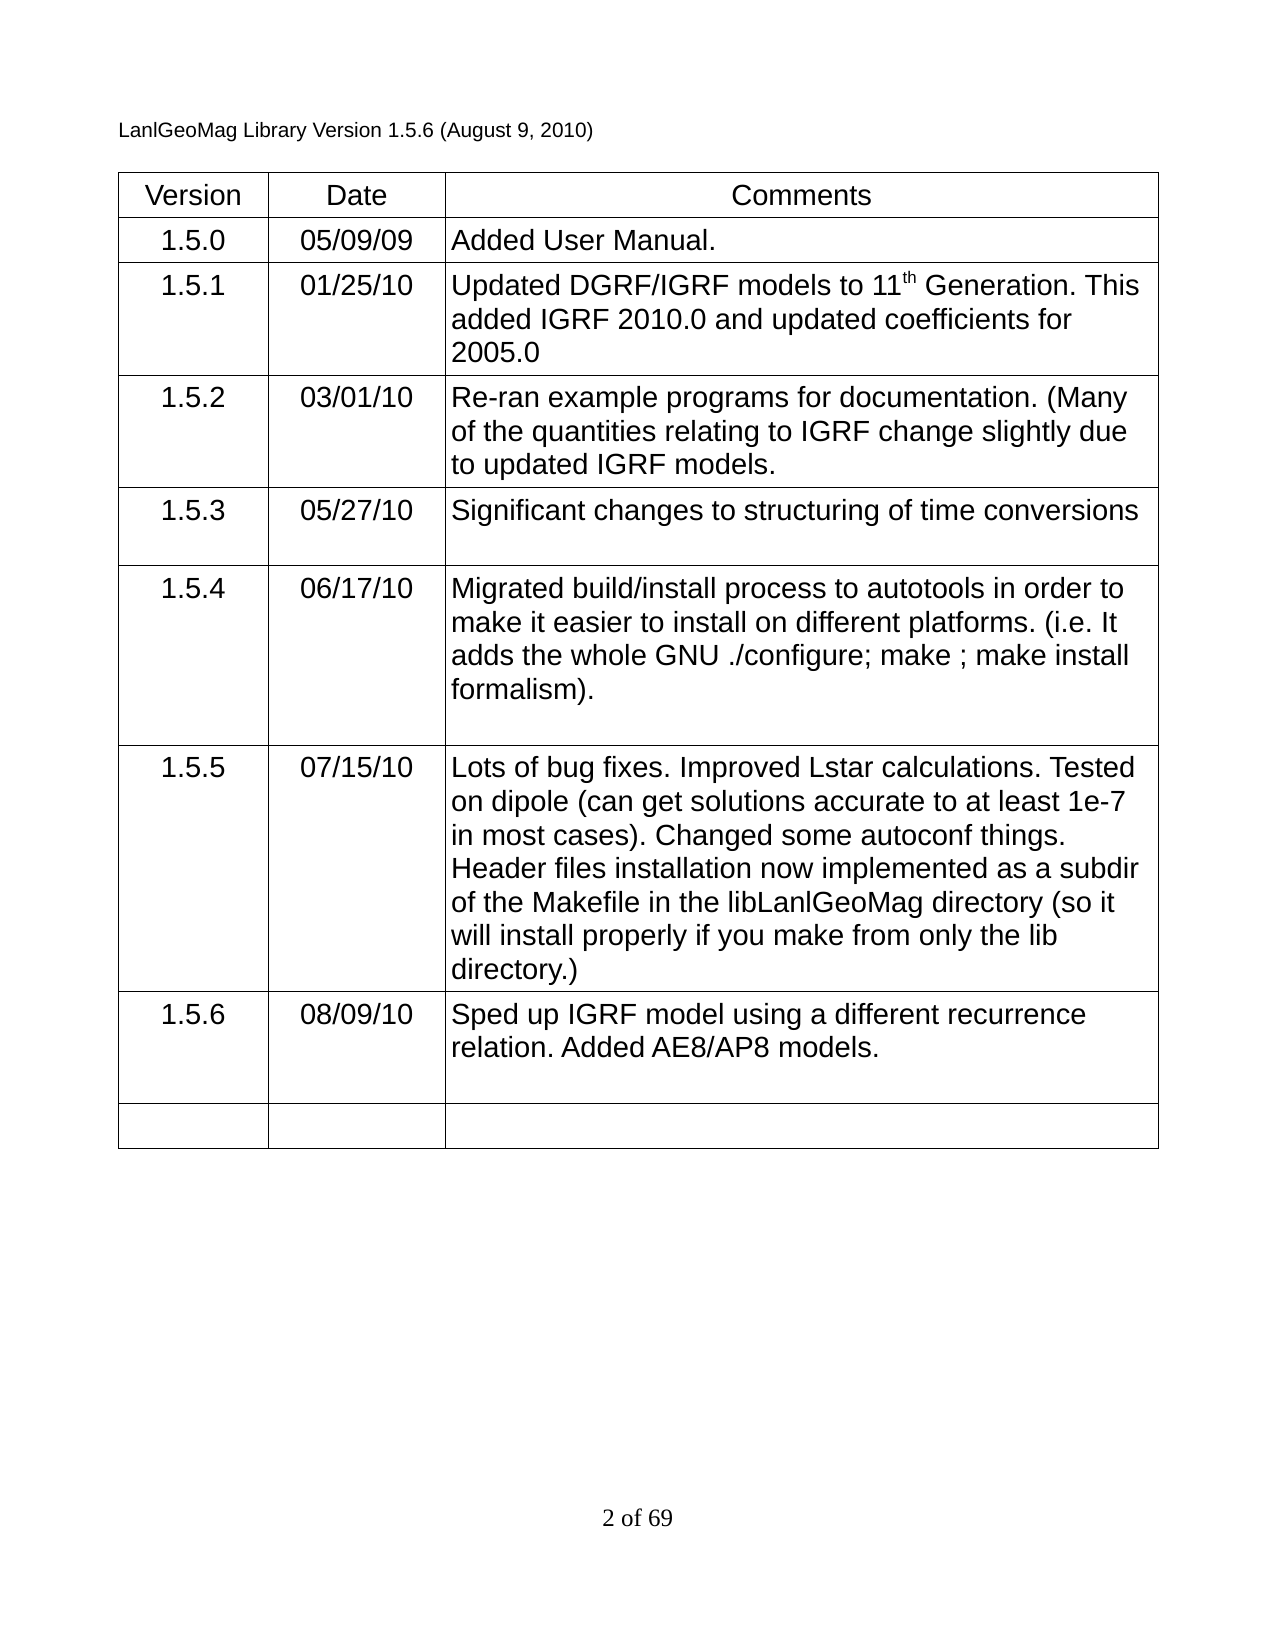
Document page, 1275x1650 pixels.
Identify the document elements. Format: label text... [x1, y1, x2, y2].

table_cell 06/17/10 [269, 566, 445, 744]
table_cell 1.5.0 [119, 218, 268, 262]
table_cell 01/25/10 [269, 263, 445, 374]
table_cell [269, 1104, 445, 1148]
table_header Date [269, 173, 445, 217]
table_cell [446, 1104, 1158, 1148]
table_cell [119, 1104, 268, 1148]
table_cell Significant changes to structuring of time conversions [446, 488, 1158, 565]
table_cell 03/01/10 [269, 376, 445, 487]
table_cell Migrated build/install process to autotools in order to make it easier to install on different platforms. (i.e. It adds the whole GNU ./configure; make ; make install formalism). [446, 566, 1158, 744]
table_cell 1.5.2 [119, 376, 268, 487]
table_cell 1.5.1 [119, 263, 268, 374]
table_header Comments [446, 173, 1158, 217]
table_header Version [119, 173, 268, 217]
table_cell 1.5.3 [119, 488, 268, 565]
table_cell 1.5.5 [119, 746, 268, 991]
table_cell 08/09/10 [269, 992, 445, 1103]
table_cell 05/27/10 [269, 488, 445, 565]
table_cell 1.5.6 [119, 992, 268, 1103]
table_cell Re-ran example programs for documentation. (Many of the quantities relating to IGRF change slightly due to updated IGRF models. [446, 376, 1158, 487]
table_cell 1.5.4 [119, 566, 268, 744]
table_cell 07/15/10 [269, 746, 445, 991]
table_cell 05/09/09 [269, 218, 445, 262]
table_cell Updated DGRF/IGRF models to 11th Generation. This added IGRF 2010.0 and updated coefficients for 2005.0 [446, 263, 1158, 374]
table_cell Lots of bug fixes. Improved Lstar calculations. Tested on dipole (can get solutions accurate to at least 1e-7 in most cases). Changed some autoconf things. Header files installation now implemented as a subdir of the Makefile in the libLanlGeoMag directory (so it will install properly if you make from only the lib directory.) [446, 746, 1158, 991]
table_cell Sped up IGRF model using a different recurrence relation. Added AE8/AP8 models. [446, 992, 1158, 1103]
table_cell Added User Manual. [446, 218, 1158, 262]
